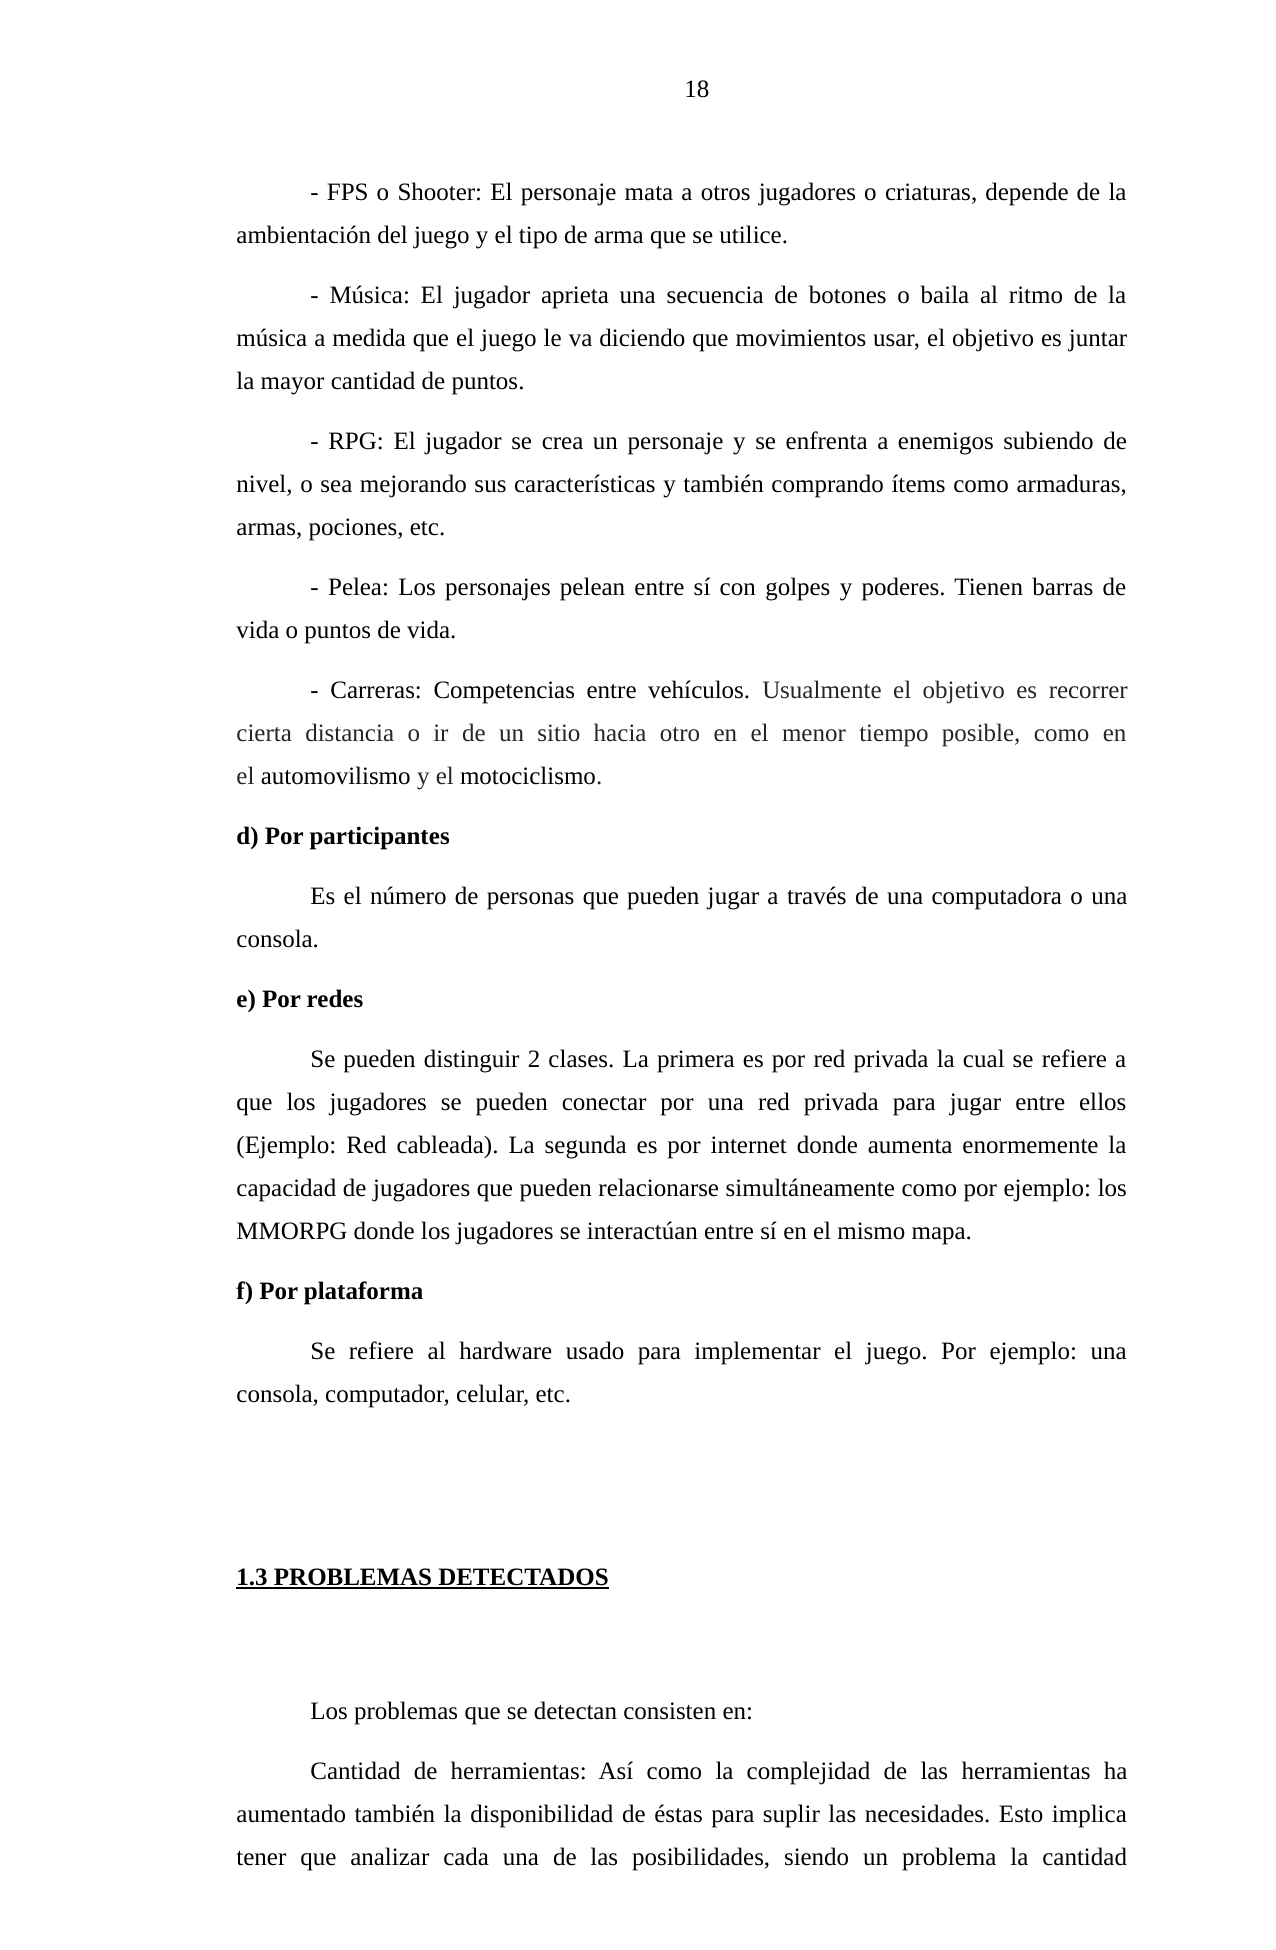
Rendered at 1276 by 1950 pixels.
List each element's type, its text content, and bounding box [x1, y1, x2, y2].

subtitle 1.3 PROBLEMAS DETECTADOS [236, 1562, 1128, 1591]
text d) Por participantes [236, 821, 1128, 850]
text - Pelea: Los personajes pelean entre sí con golpes y poderes. Tienen barras de vida o puntos de vida. [236, 572, 1128, 644]
text Se refiere al hardware usado para implementar el juego. Por ejemplo: una consola, computador, celular, etc. [236, 1336, 1128, 1408]
text - Carreras: Competencias entre vehículos. Usualmente el objetivo es recorrer cierta distancia o ir de un sitio hacia otro en el menor tiempo posible, como en el automovilismo y el motociclismo. [236, 675, 1128, 790]
text - FPS o Shooter: El personaje mata a otros jugadores o criaturas, depende de la ambientación del juego y el tipo de arma que se utilice. [236, 177, 1128, 249]
text Cantidad de herramientas: Así como la complejidad de las herramientas ha aumentado también la disponibilidad de éstas para suplir las necesidades. Esto implica tener que analizar cada una de las posibilidades, siendo un problema la cantidad [236, 1756, 1128, 1871]
text Se pueden distinguir 2 clases. La primera es por red privada la cual se refiere a que los jugadores se pueden conectar por una red privada para jugar entre ellos (Ejemplo: Red cableada). La segunda es por internet donde aumenta enormemente la capacidad de jugadores que pueden relacionarse simultáneamente como por ejemplo: los MMORPG donde los jugadores se interactúan entre sí en el mismo mapa. [236, 1044, 1128, 1245]
text e) Por redes [236, 984, 1128, 1013]
text Los problemas que se detectan consisten en: [236, 1696, 1128, 1725]
text f) Por plataforma [236, 1276, 1128, 1305]
text Es el número de personas que pueden jugar a través de una computadora o una consola. [236, 881, 1128, 953]
text - Música: El jugador aprieta una secuencia de botones o baila al ritmo de la música a medida que el juego le va diciendo que movimientos usar, el objetivo es juntar la mayor cantidad de puntos. [236, 280, 1128, 395]
text - RPG: El jugador se crea un personaje y se enfrenta a enemigos subiendo de nivel, o sea mejorando sus características y también comprando ítems como armaduras, armas, pociones, etc. [236, 426, 1128, 541]
